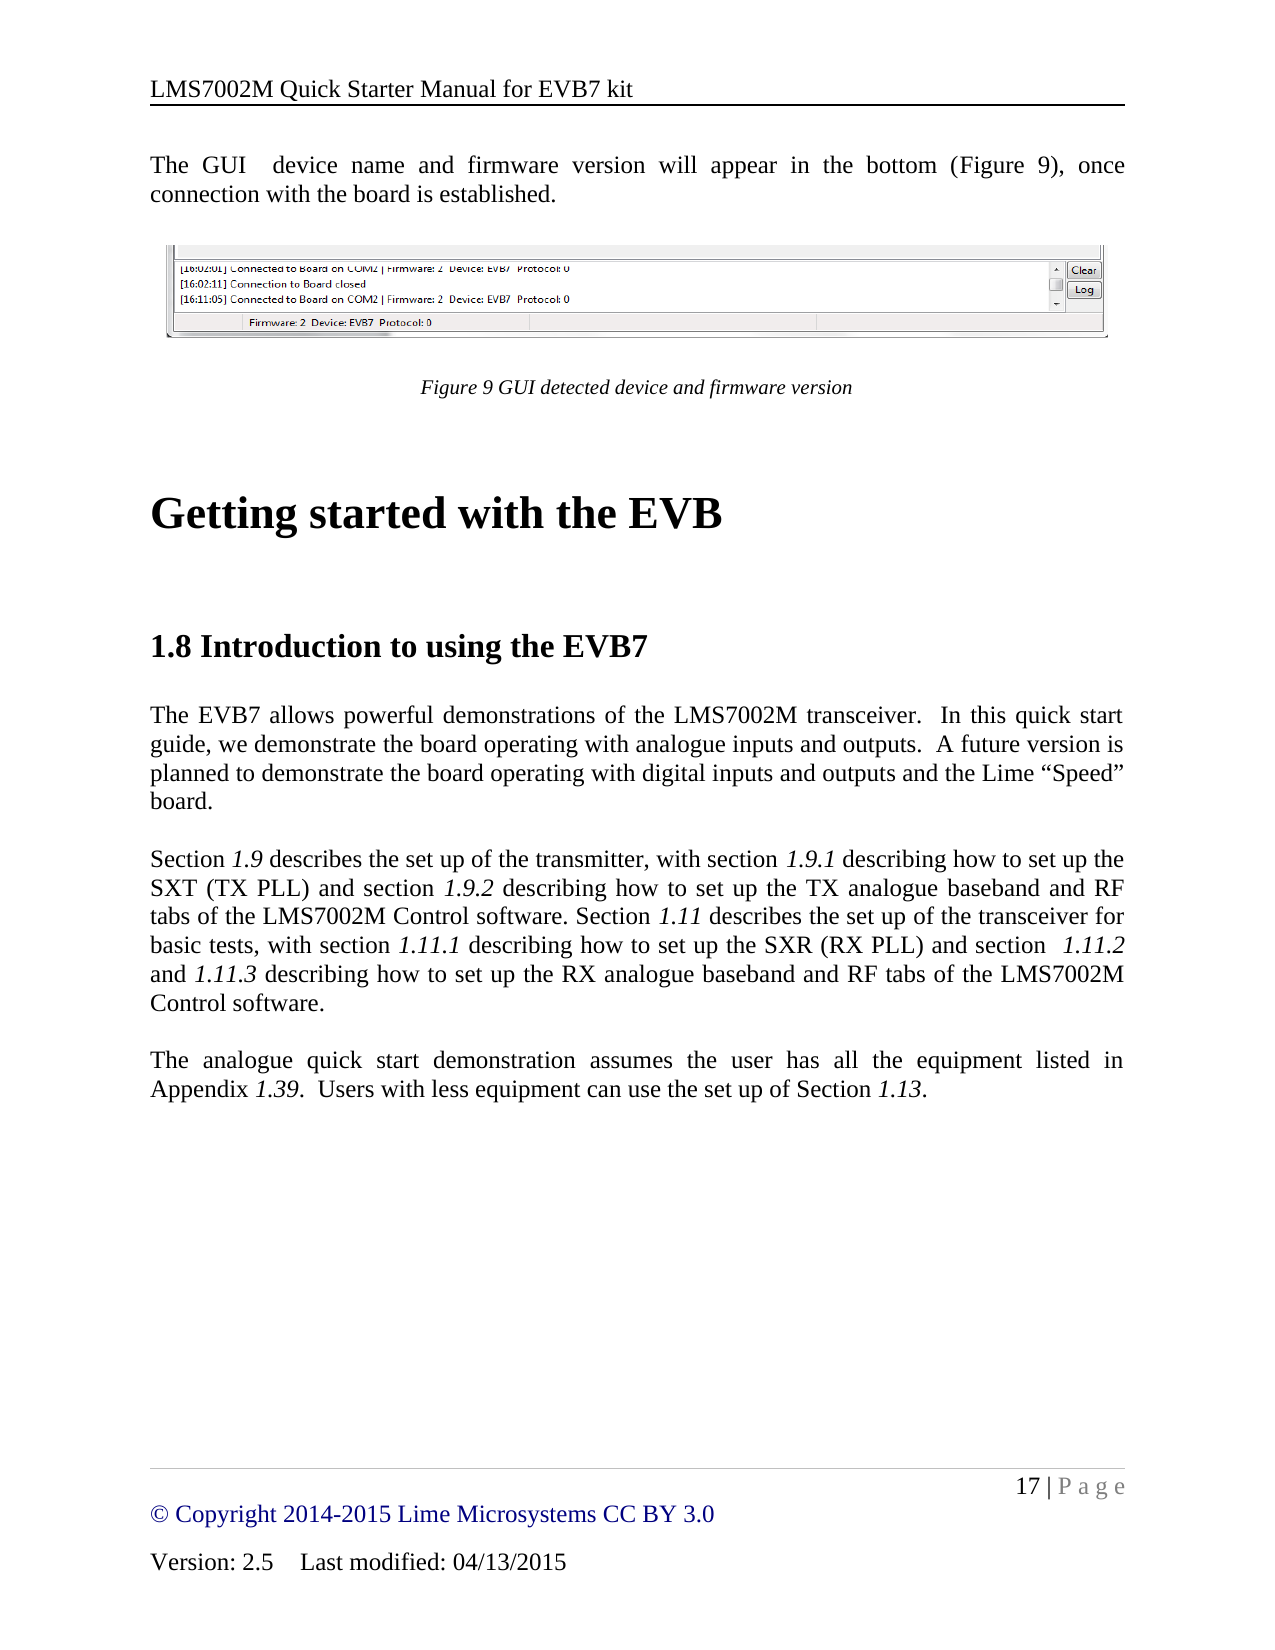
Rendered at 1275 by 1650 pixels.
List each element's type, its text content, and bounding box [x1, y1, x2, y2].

text Figure 9 GUI detected device and firmware version [150, 375, 1125, 399]
text The EVB7 allows powerful demonstrations of the LMS7002M transceiver. In this quick start guide, we demonstrate the board operating with analogue inputs and outputs. A future version is planned to demonstrate the board operating with digital inputs and outputs and the Lime “Speed” board. [150, 700, 1125, 815]
text Section 1.9 describes the set up of the transmitter, with section 1.9.1 describing how to set up the SXT (TX PLL) and section 1.9.2 describing how to set up the TX analogue baseband and RF tabs of the LMS7002M Control software. Section 1.11 describes the set up of the transceiver for basic tests, with section 1.11.1 describing how to set up the SXR (RX PLL) and section 1.11.2 and 1.11.3 describing how to set up the RX analogue baseband and RF tabs of the LMS7002M Control software. [150, 844, 1125, 1016]
picture [166, 245, 1108, 338]
subtitle Introduction to using the EVB7 [150, 627, 1125, 665]
text The analogue quick start demonstration assumes the user has all the equipment listed in Appendix 1.39. Users with less equipment can use the set up of Section 1.13. [150, 1045, 1125, 1103]
text Getting started with the EVB [150, 485, 1125, 538]
text The GUI device name and firmware version will appear in the bottom (Figure 9), once connection with the board is established. [150, 150, 1125, 207]
